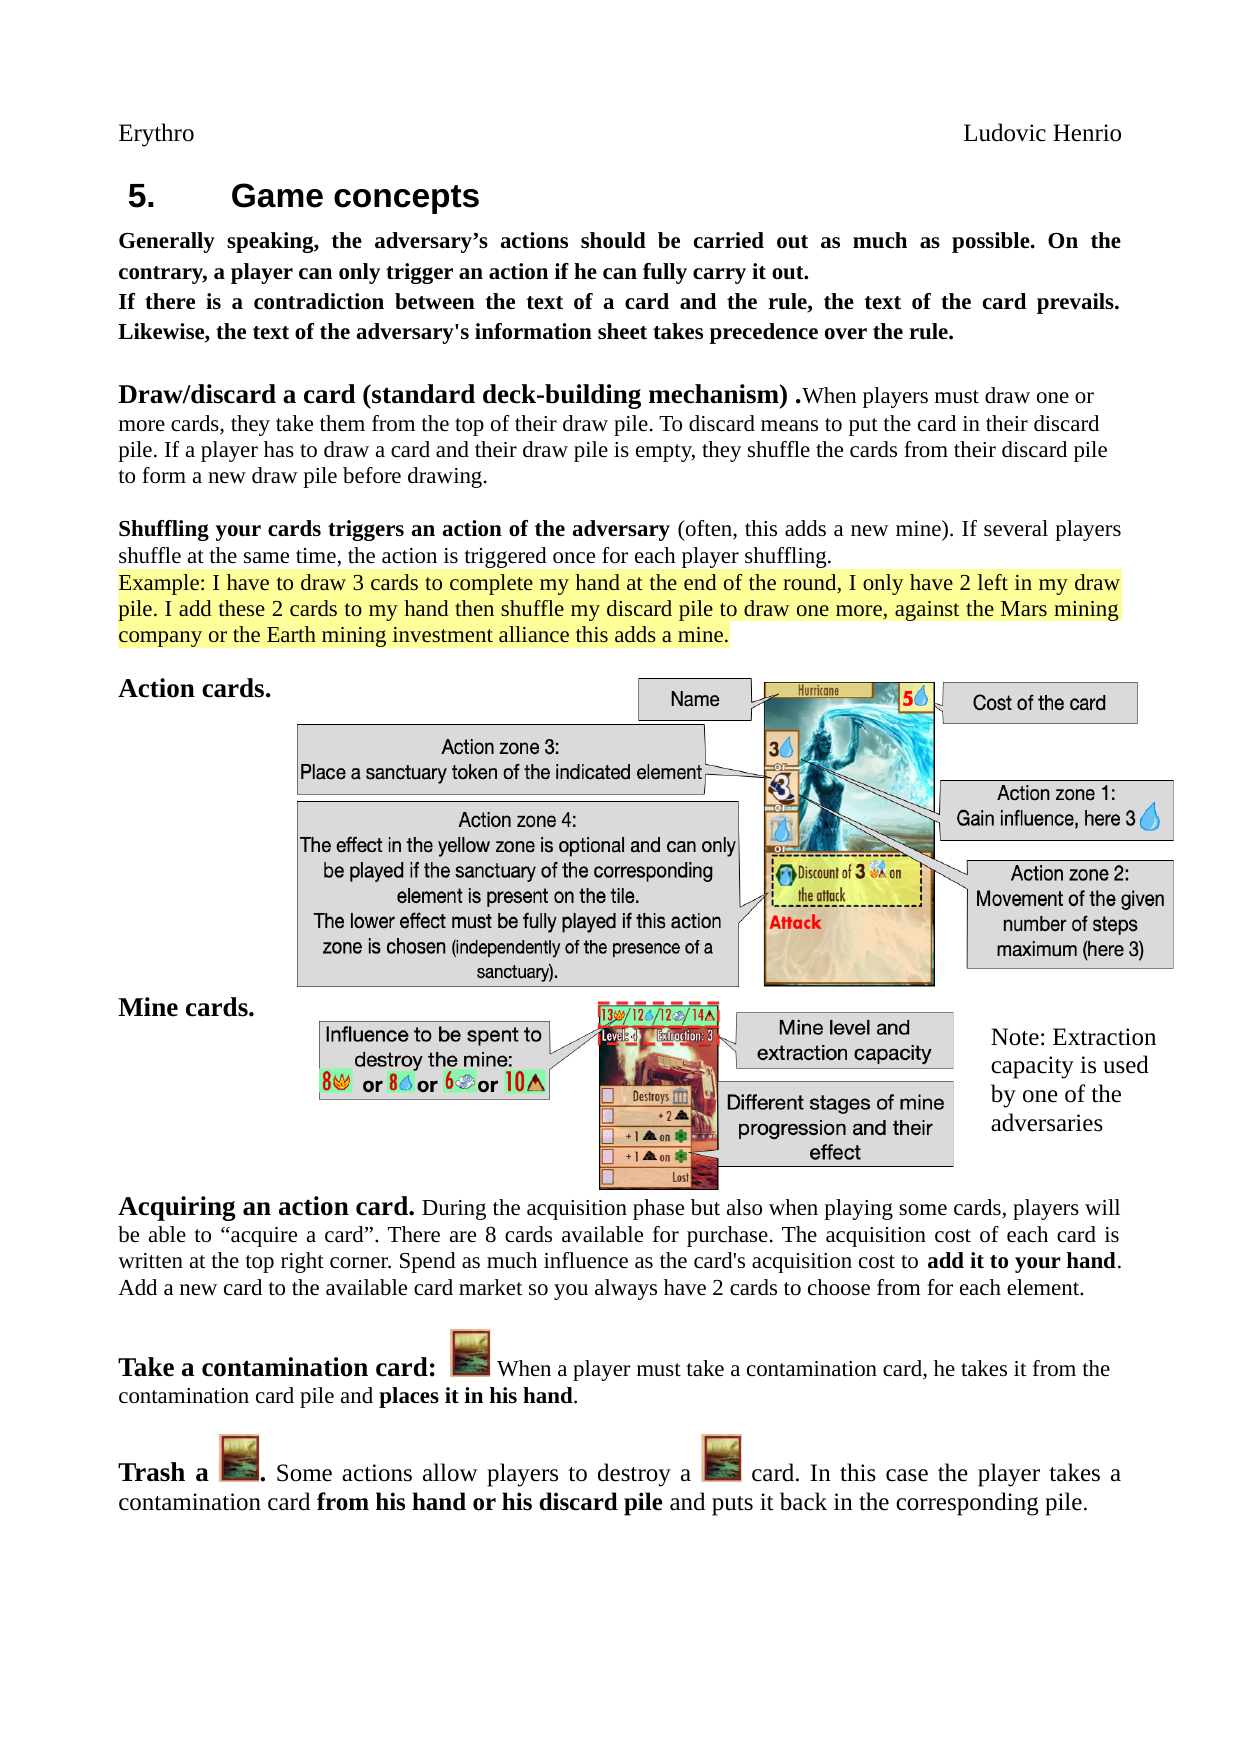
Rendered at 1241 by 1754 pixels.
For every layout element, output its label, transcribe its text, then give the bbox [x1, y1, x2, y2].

picture [450, 1329, 491, 1377]
picture [218, 1434, 260, 1482]
subtitle Game concepts [128, 176, 1122, 215]
text Generally speaking, the adversary’s actions should be carried out as much as possible. On the contrary, a player can only trigger an action if he can fully carry it out. [118, 227, 1122, 284]
text Acquiring an action card. During the acquisition phase but also when playing some cards, players will be able to “acquire a card”. There are 8 cards available for purchase. The acquisition cost of each card is written at the top right corner. Spend as much influence as the card's acquisition cost to add it to your hand. Add a new card to the available card market so you always have 2 cards to choose from for each element. [118, 1190, 1122, 1300]
picture [701, 1434, 742, 1482]
text Trash a . Some actions allow players to destroy a card. In this case the player takes a contamination card from his hand or his discard pile and puts it back in the corresponding pile. [118, 1435, 1122, 1516]
title Mine cards. [118, 991, 1122, 1022]
text If there is a contradiction between the text of a card and the rule, the text of the card prevails. Likewise, the text of the adversary's information sheet takes precedence over the rule. [118, 288, 1122, 344]
title Take a contamination card: When a player must take a contamination card, he takes it from the contamination card pile and places it in his hand. [118, 1329, 1122, 1408]
picture [318, 1000, 954, 1190]
picture [296, 677, 1174, 987]
title Draw/discard a card (standard deck-building mechanism) .When players must draw one or more cards, they take them from the top of their draw pile. To discard means to put the card in their discard pile. If a player has to draw a card and their draw pile is empty, they shuffle the cards from their discard pile to form a new draw pile before drawing. [118, 378, 1122, 489]
text Shuffling your cards triggers an action of the adversary (often, this adds a new mine). If several players shuffle at the same time, the action is triggered once for each player shuffling. [118, 516, 1122, 568]
title Action cards. [118, 672, 1122, 703]
text Example: I have to draw 3 cards to complete my hand at the end of the round, I only have 2 left in my draw pile. I add these 2 cards to my hand then shuffle my discard pile to draw one more, against the Mars mining company or the Earth mining investment alliance this adds a mine. [118, 569, 1122, 648]
